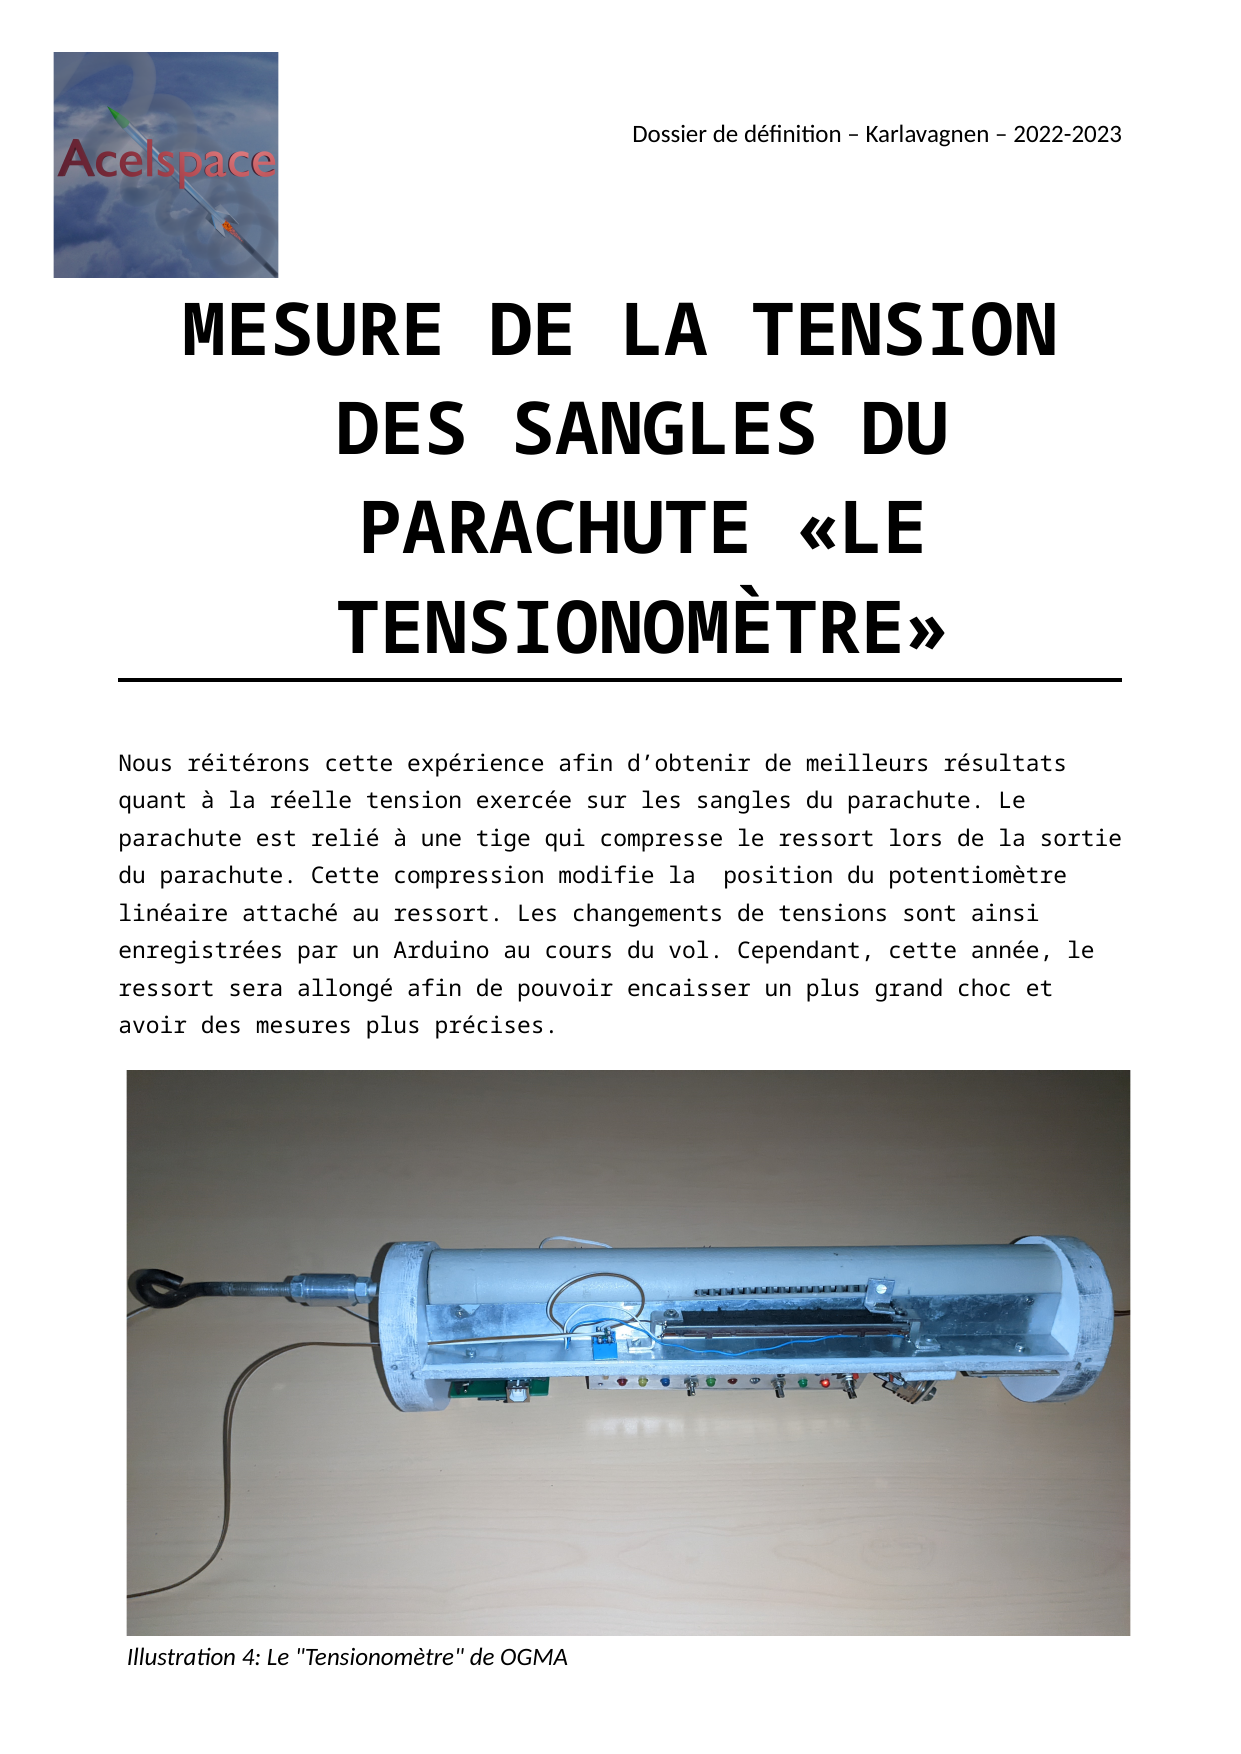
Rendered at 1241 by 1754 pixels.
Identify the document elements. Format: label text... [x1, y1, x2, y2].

text Nous réitérons cette expérience afin d’obtenir de meilleurs résultats quant à la réelle tension exercée sur les sangles du parachute. Le parachute est relié à une tige qui compresse le ressort lors de la sortie du parachute. Cette compression modifie la position du potentiomètre linéaire attaché au ressort. Les changements de tensions sont ainsi enregistrées par un Arduino au cours du vol. Cependant, cette année, le ressort sera allongé afin de pouvoir encaisser un plus grand choc et avoir des mesures plus précises. [118, 746, 1122, 1040]
subtitle Mesure de la tension des sangles du parachute «Le tensionomètre» [118, 203, 1122, 678]
picture [53, 52, 279, 278]
picture [126, 1070, 1131, 1636]
text Illustration 4: Le "Tensionomètre" de OGMA [127, 1636, 1131, 1672]
text [127, 1058, 1131, 1070]
